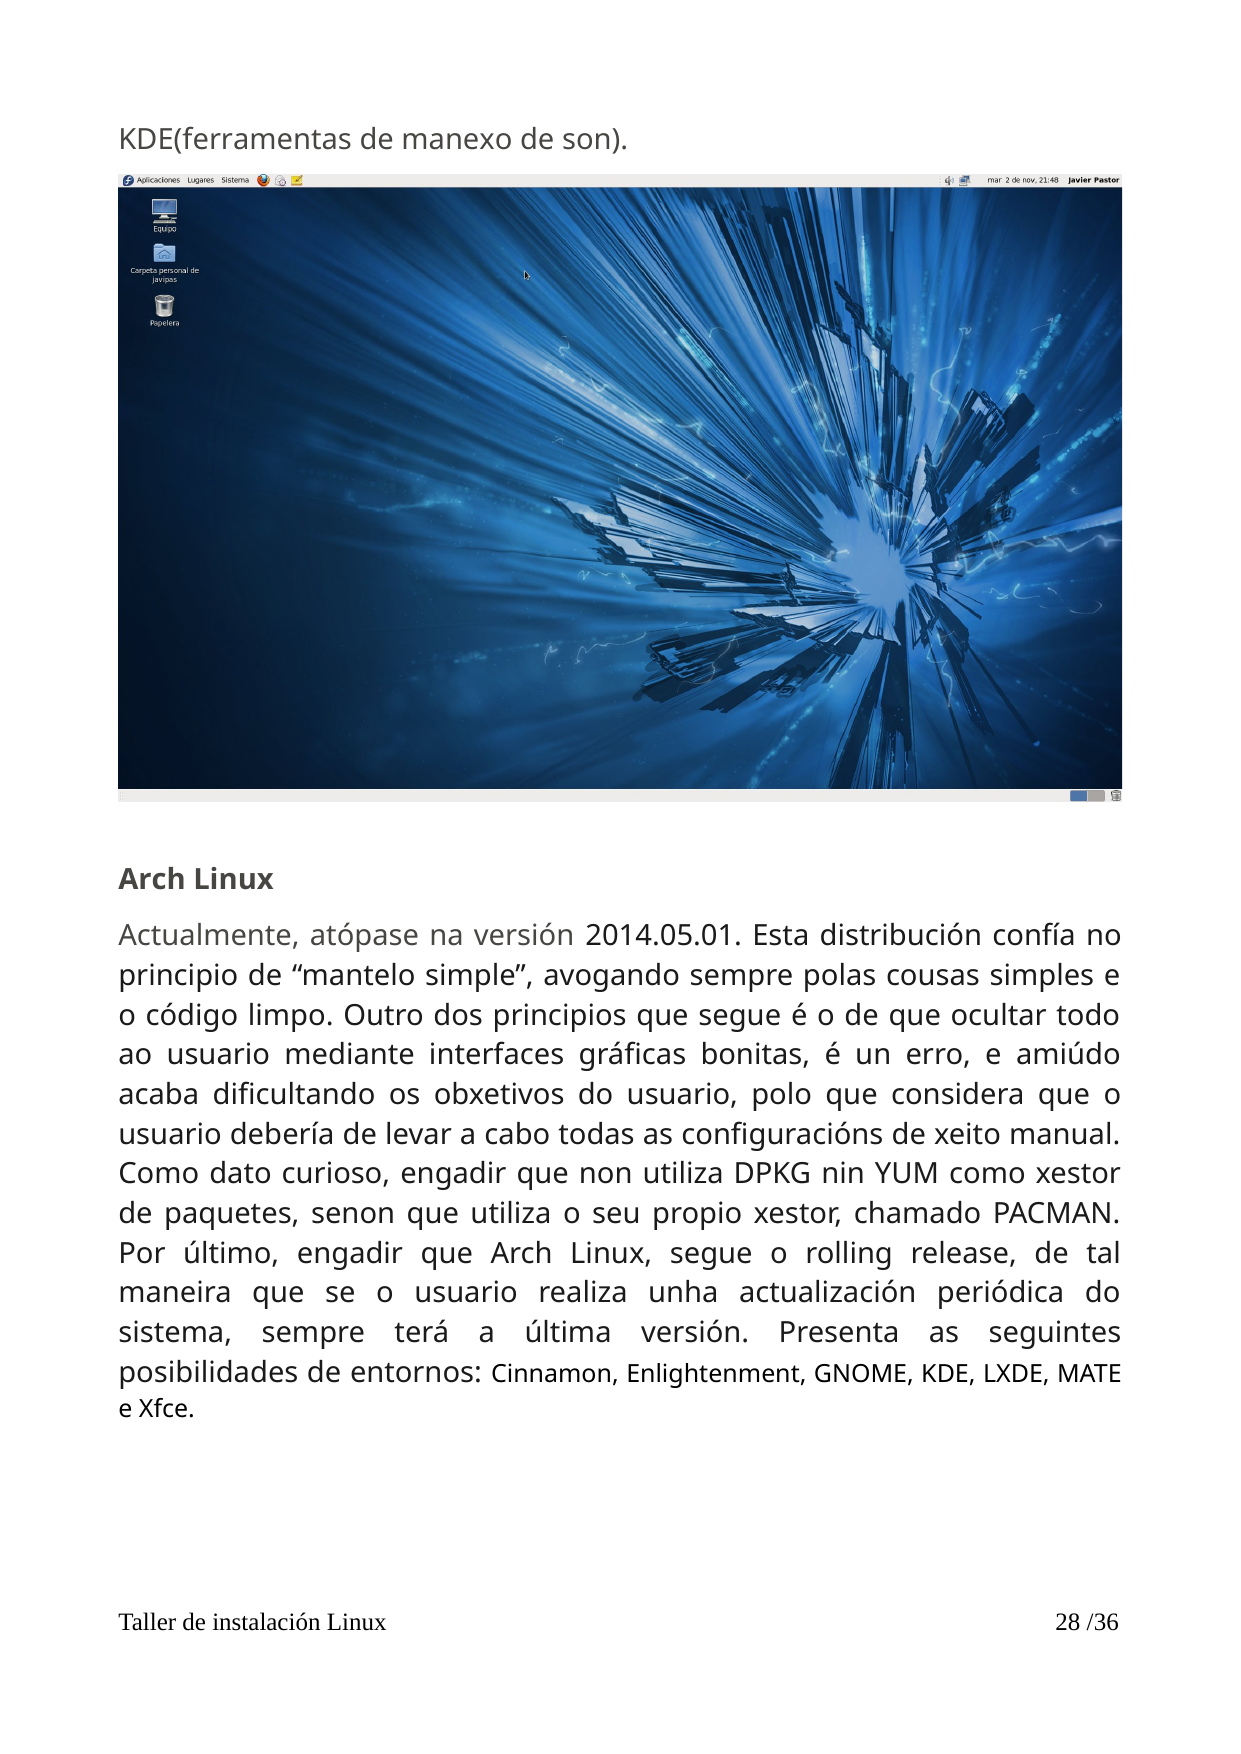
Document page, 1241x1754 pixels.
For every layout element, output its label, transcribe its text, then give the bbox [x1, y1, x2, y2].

text Arch Linux [118, 858, 1122, 898]
text KDE(ferramentas de manexo de son). [118, 118, 1122, 158]
picture [118, 174, 1123, 802]
text Actualmente, atópase na versión 2014.05.01. Esta distribución confía no principio de “mantelo simple”, avogando sempre polas cousas simples e o código limpo. Outro dos principios que segue é o de que ocultar todo ao usuario mediante interfaces gráficas bonitas, é un erro, e amiúdo acaba dificultando os obxetivos do usuario, polo que considera que o usuario debería de levar a cabo todas as configuracións de xeito manual. Como dato curioso, engadir que non utiliza DPKG nin YUM como xestor de paquetes, senon que utiliza o seu propio xestor, chamado PACMAN. Por último, engadir que Arch Linux, segue o rolling release, de tal maneira que se o usuario realiza unha actualización periódica do sistema, sempre terá a última versión. Presenta as seguintes posibilidades de entornos: Cinnamon, Enlightenment, GNOME, KDE, LXDE, MATE e Xfce. [118, 914, 1122, 1425]
